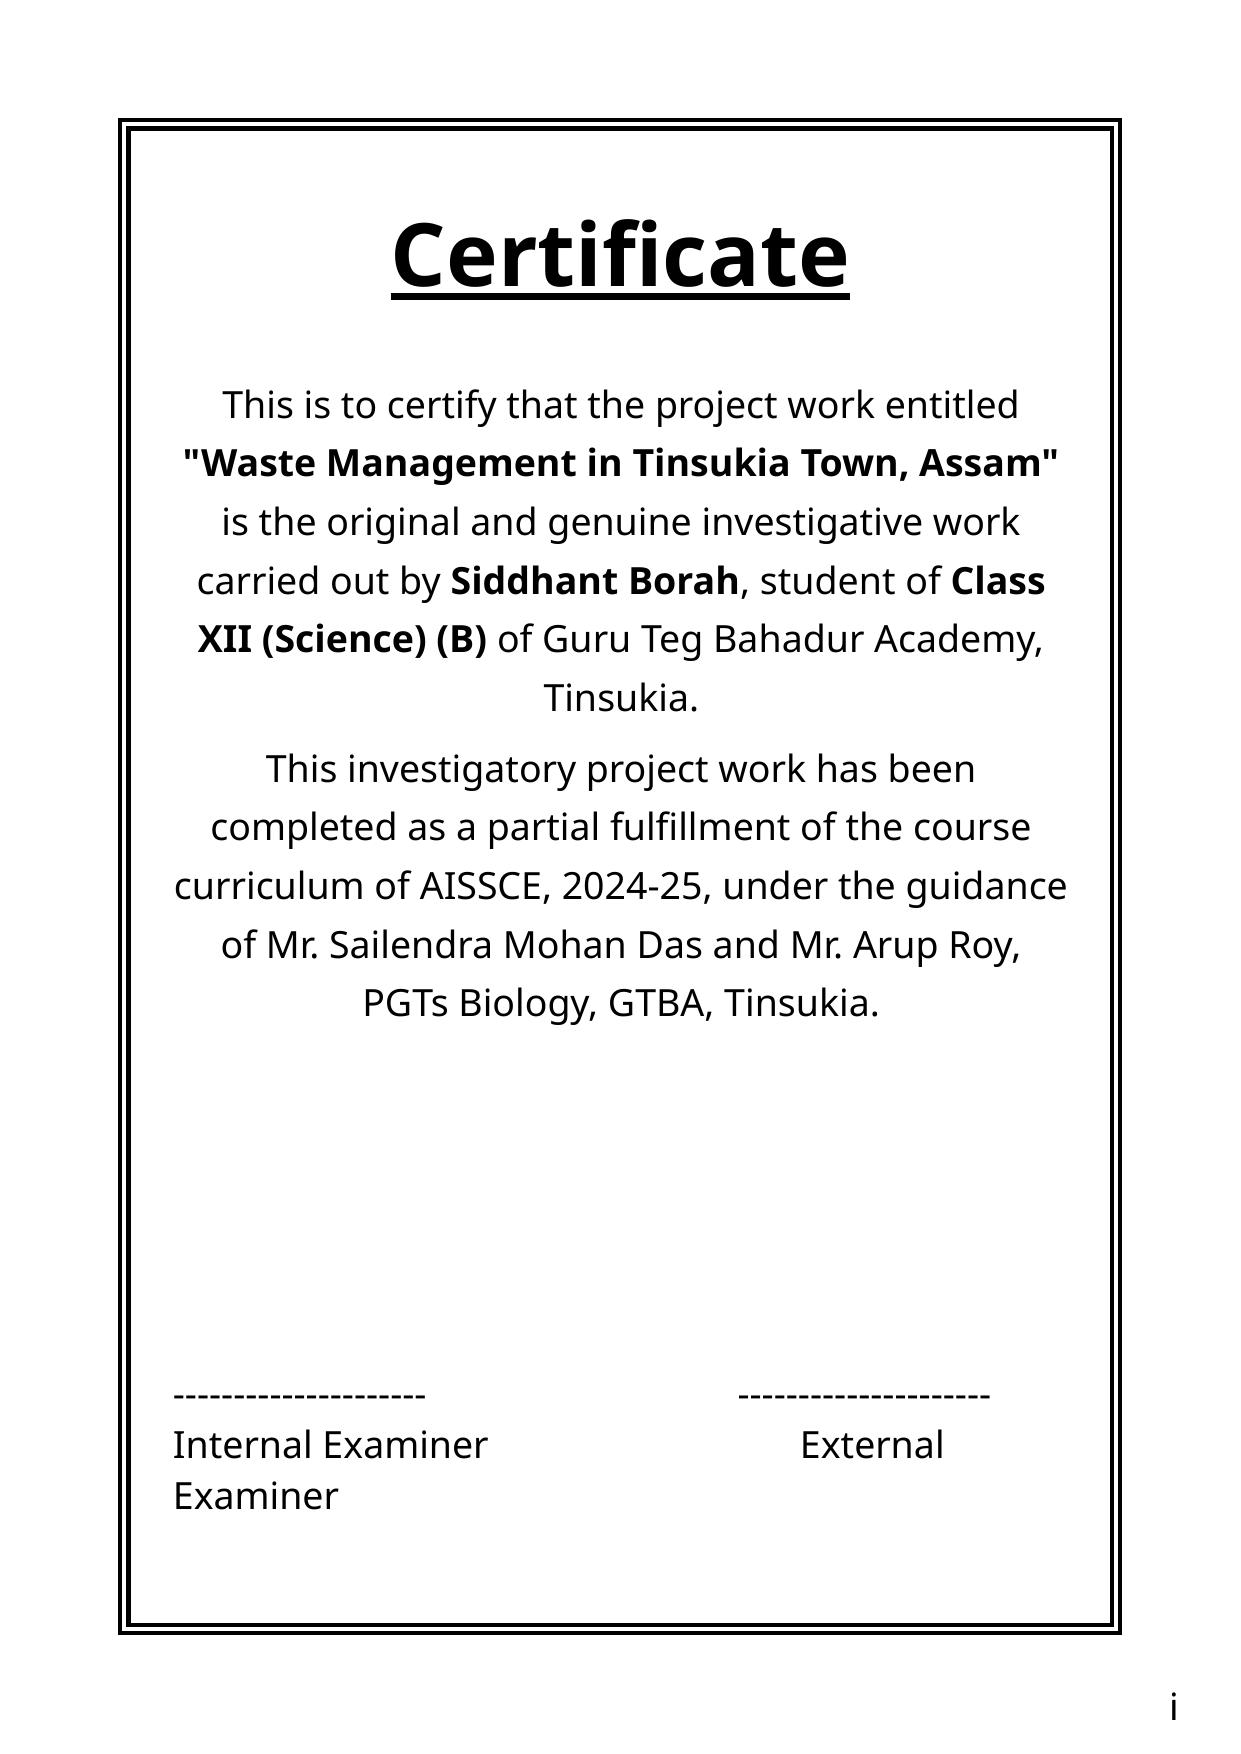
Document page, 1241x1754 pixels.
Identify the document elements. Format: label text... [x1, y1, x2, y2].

text --------------------- --------------------- [173, 1367, 1069, 1418]
text This investigatory project work has been completed as a partial fulfillment of the course curriculum of AISSCE, 2024-25, under the guidance of Mr. Sailendra Mohan Das and Mr. Arup Roy, PGTs Biology, GTBA, Tinsukia. [173, 742, 1069, 1028]
text Internal Examiner External Examiner [173, 1418, 1069, 1520]
text This is to certify that the project work entitled "Waste Management in Tinsukia Town, Assam" is the original and genuine investigative work carried out by Siddhant Borah, student of Class XII (Science) (B) of Guru Teg Bahadur Academy, Tinsukia. [173, 378, 1069, 722]
text Certificate [134, 193, 1107, 312]
